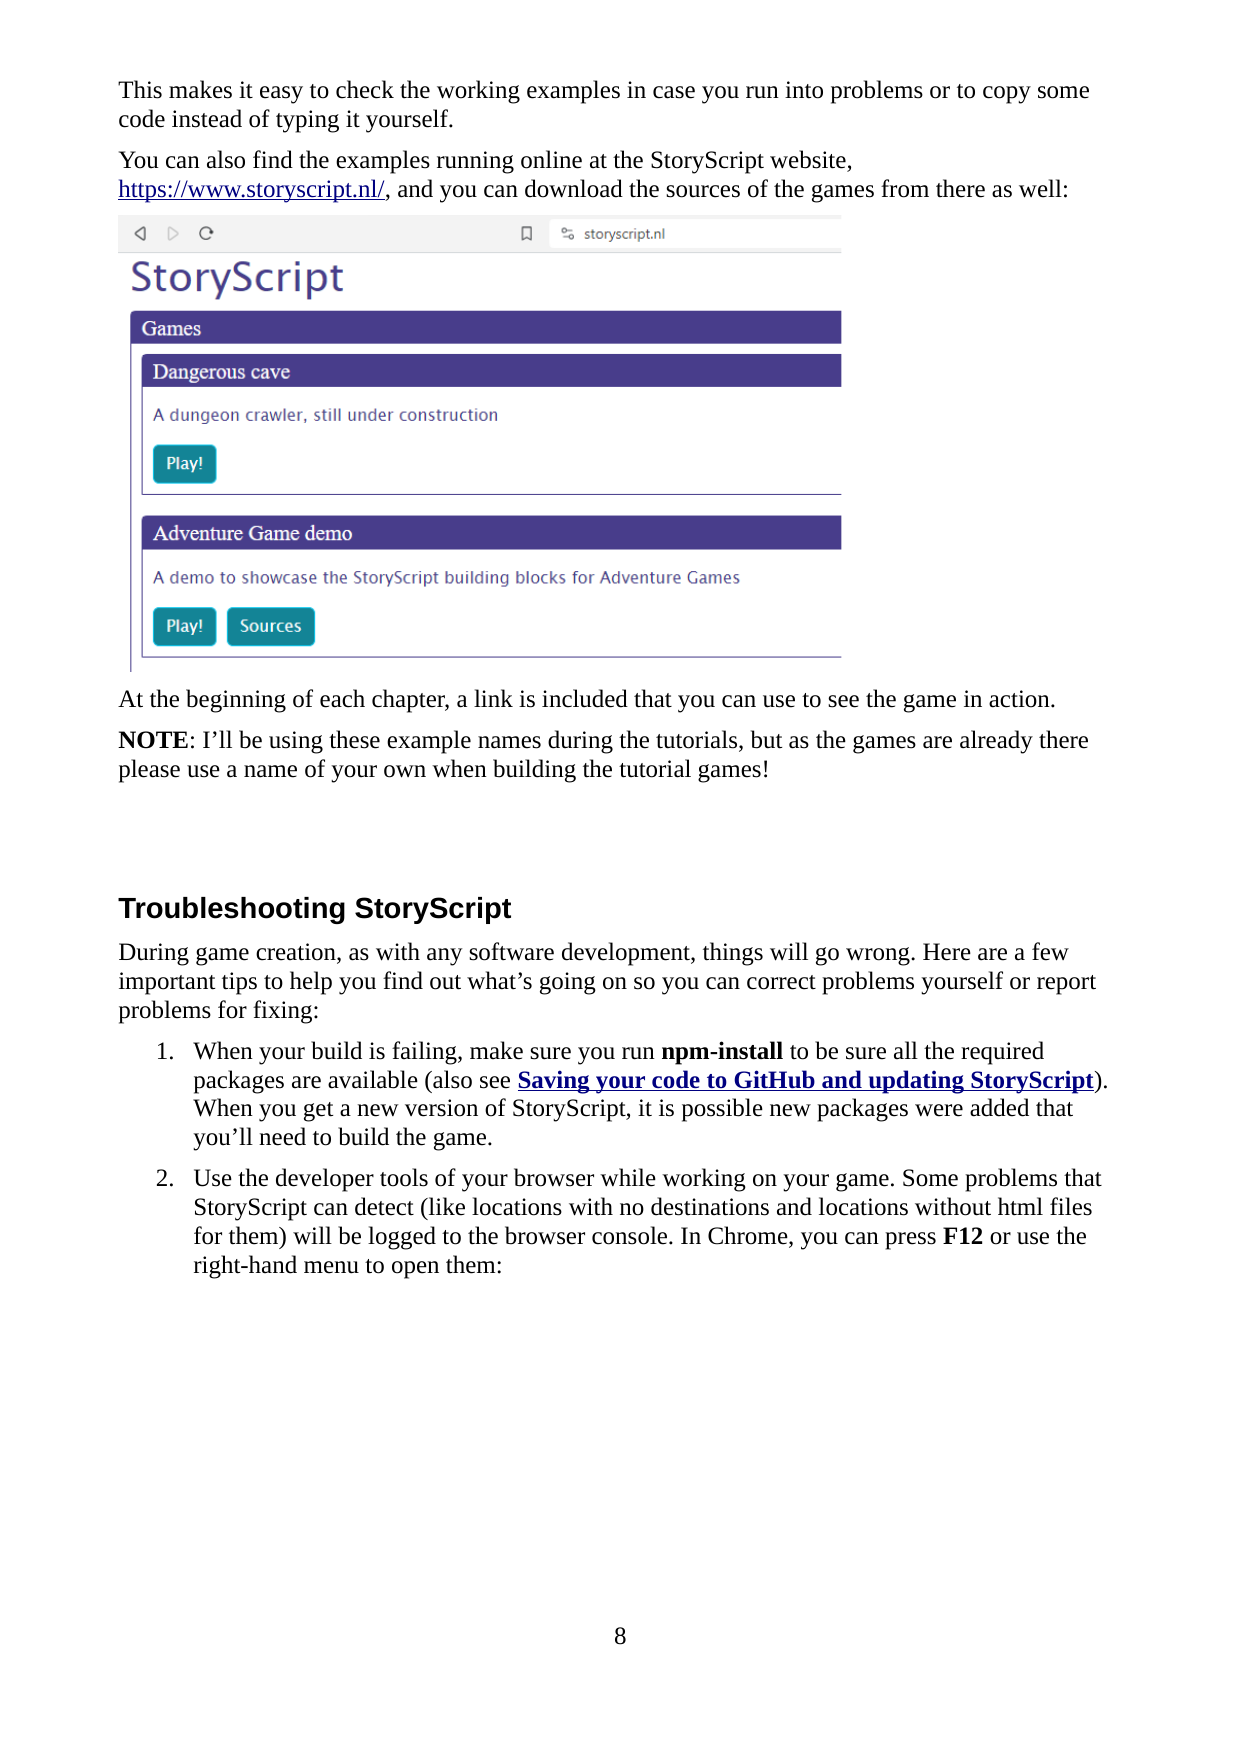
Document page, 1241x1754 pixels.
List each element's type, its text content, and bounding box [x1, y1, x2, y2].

text At the beginning of each chapter, a link is included that you can use to see the game in action. [118, 684, 1122, 713]
text NOTE: I’ll be using these example names during the tutorials, but as the games are already there please use a name of your own when building the tutorial games! [118, 725, 1122, 783]
text You can also find the examples running online at the StoryScript website, https://www.storyscript.nl/, and you can download the sources of the games from there as well: [118, 145, 1122, 202]
text This makes it easy to check the working examples in case you run into problems or to copy some code instead of typing it yourself. [118, 75, 1122, 132]
list Use the developer tools of your browser while working on your game. Some problems that StoryScript can detect (like locations with no destinations and locations without html files for them) will be logged to the browser console. In Chrome, you can press F12 or use the right-hand menu to open them: [156, 1163, 1122, 1278]
subtitle Troubleshooting StoryScript [118, 891, 1122, 925]
text During game creation, as with any software development, things will go wrong. Here are a few important tips to help you find out what’s going on so you can correct problems yourself or report problems for fixing: [118, 937, 1122, 1023]
list When your build is failing, make sure you run npm-install to be sure all the required packages are available (also see Saving your code to GitHub and updating StoryScript). When you get a new version of StoryScript, it is possible new packages were added that you’ll need to build the game. [156, 1036, 1122, 1151]
